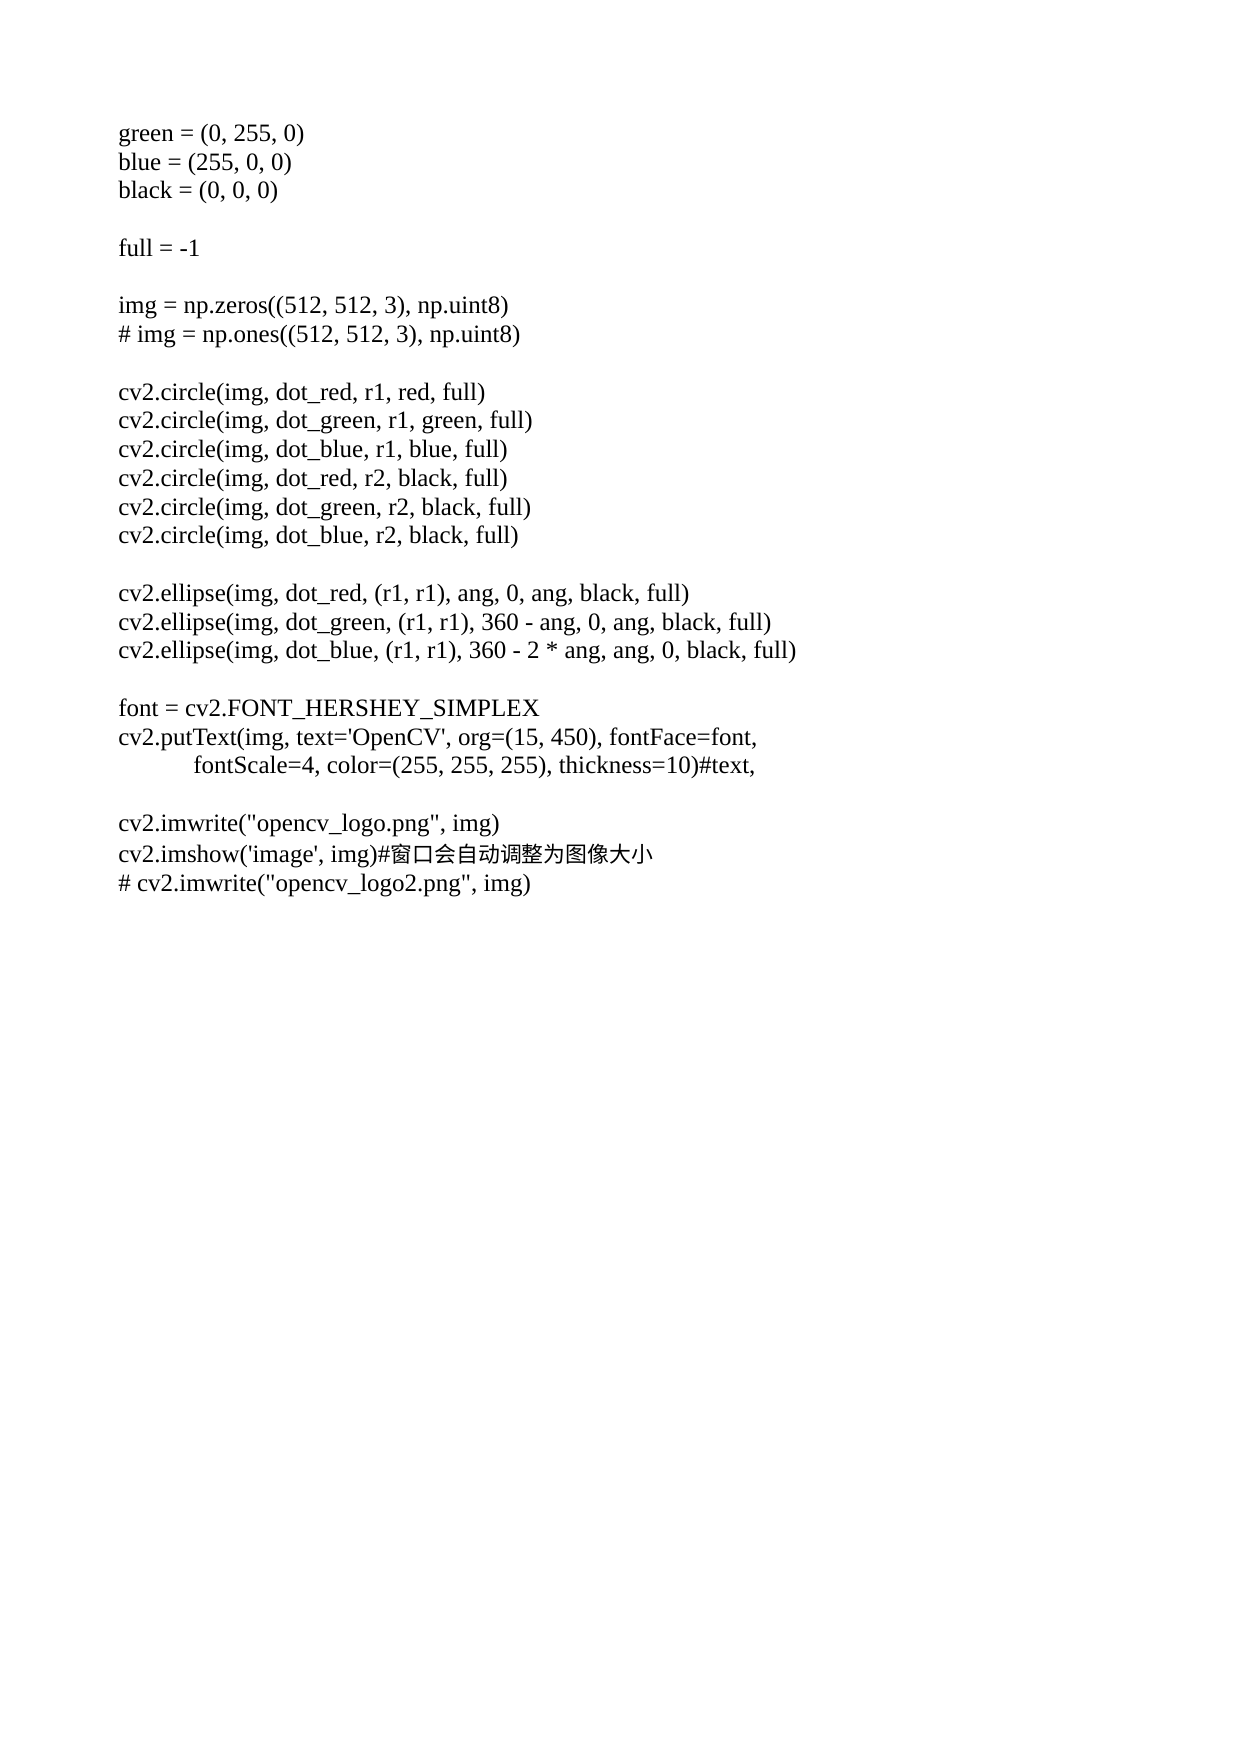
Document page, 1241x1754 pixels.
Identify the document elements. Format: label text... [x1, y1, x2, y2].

text cv2.ellipse(img, dot_blue, (r1, r1), 360 - 2 * ang, ang, 0, black, full) [118, 636, 1122, 664]
text cv2.ellipse(img, dot_red, (r1, r1), ang, 0, ang, black, full) [118, 578, 1122, 607]
text cv2.circle(img, dot_green, r1, green, full) [118, 406, 1122, 434]
text cv2.circle(img, dot_red, r2, black, full) [118, 463, 1122, 492]
text # img = np.ones((512, 512, 3), np.uint8) [118, 319, 1122, 348]
text fontScale=4, color=(255, 255, 255), thickness=10)#text, [118, 751, 1122, 779]
text cv2.circle(img, dot_blue, r2, black, full) [118, 521, 1122, 549]
text # cv2.imwrite("opencv_logo2.png", img) [118, 868, 1122, 897]
text cv2.imshow('image', img)#窗口会自动调整为图像大小 [118, 837, 1122, 868]
text cv2.imwrite("opencv_logo.png", img) [118, 808, 1122, 837]
text blue = (255, 0, 0) [118, 147, 1122, 176]
text font = cv2.FONT_HERSHEY_SIMPLEX [118, 693, 1122, 722]
text img = np.zeros((512, 512, 3), np.uint8) [118, 291, 1122, 319]
text cv2.circle(img, dot_green, r2, black, full) [118, 492, 1122, 521]
text cv2.ellipse(img, dot_green, (r1, r1), 360 - ang, 0, ang, black, full) [118, 607, 1122, 636]
text black = (0, 0, 0) [118, 176, 1122, 204]
text cv2.circle(img, dot_red, r1, red, full) [118, 377, 1122, 406]
text full = -1 [118, 233, 1122, 262]
text green = (0, 255, 0) [118, 118, 1122, 147]
text cv2.putText(img, text='OpenCV', org=(15, 450), fontFace=font, [118, 722, 1122, 751]
text cv2.circle(img, dot_blue, r1, blue, full) [118, 434, 1122, 463]
